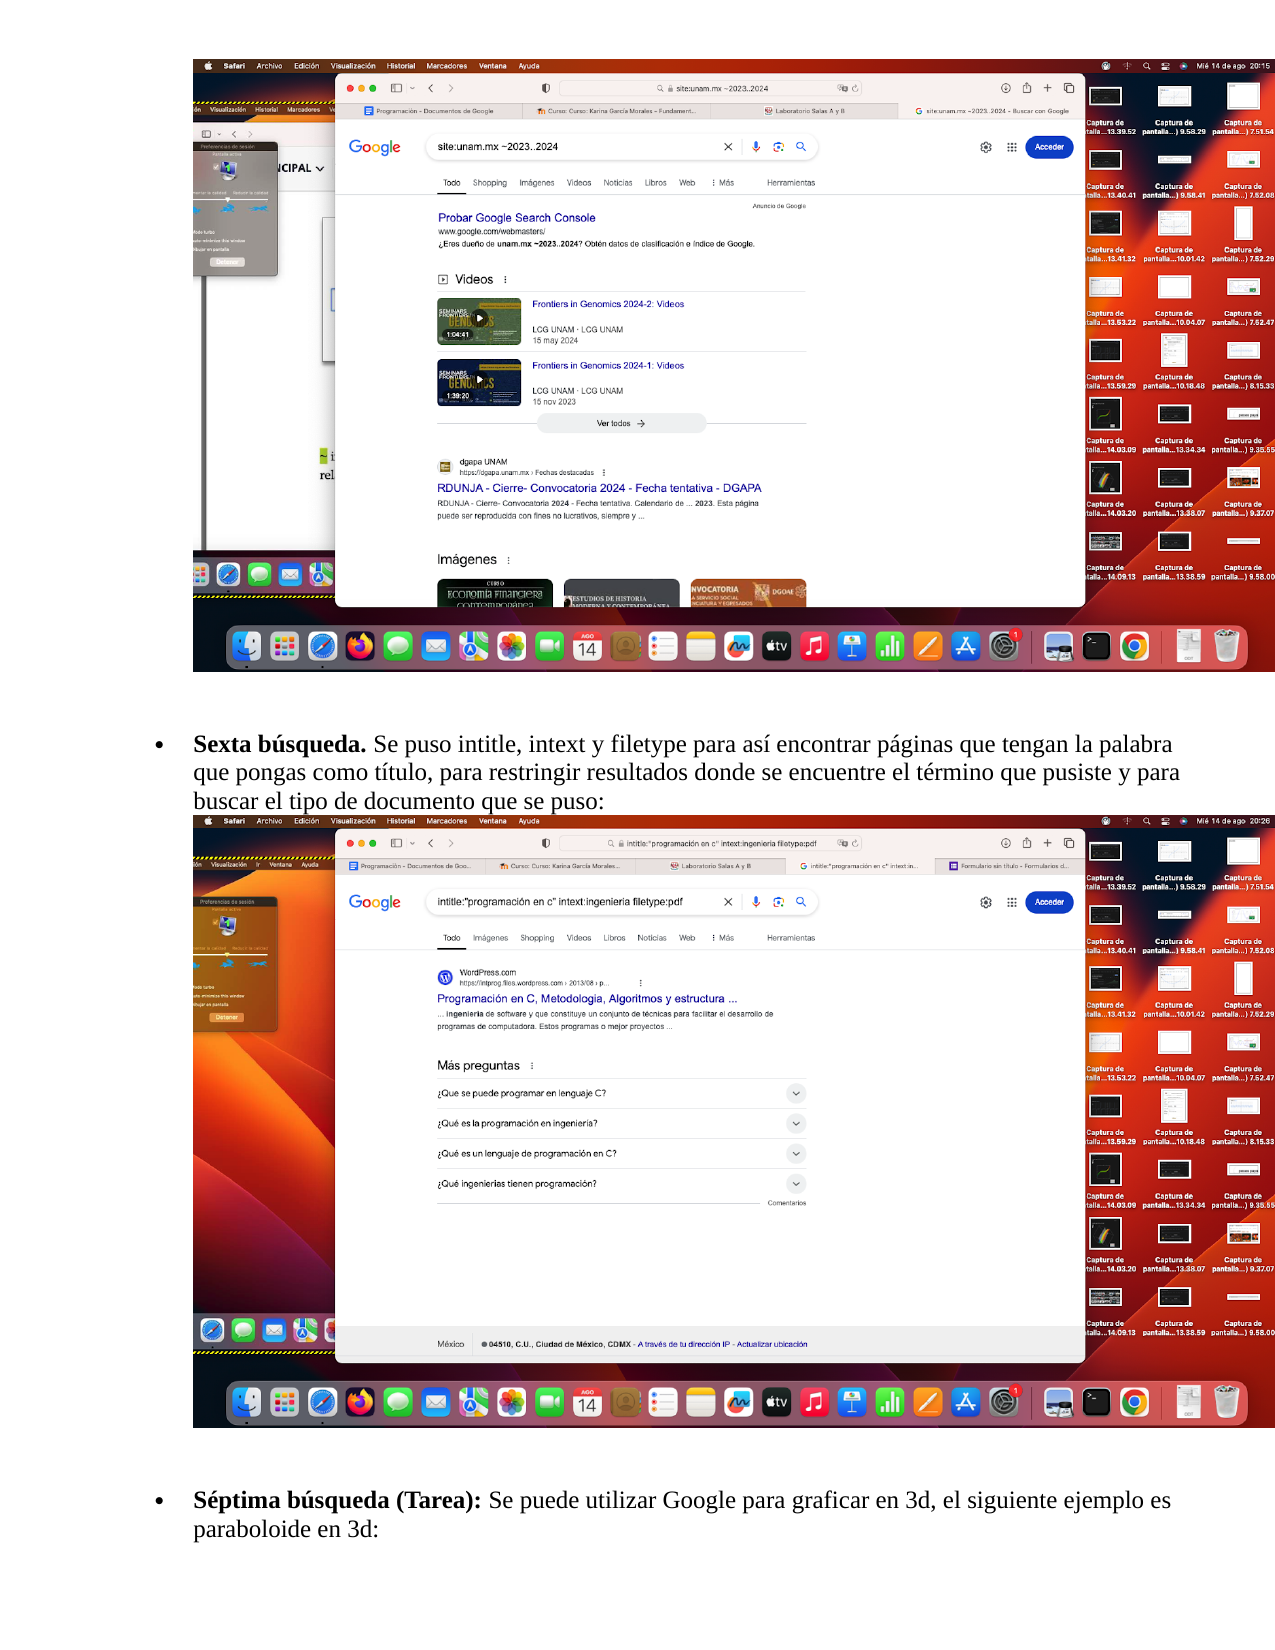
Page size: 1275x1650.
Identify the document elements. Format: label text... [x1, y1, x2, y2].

list [156, 59, 193, 671]
list Sexta búsqueda. Se puso intitle, intext y filetype para así encontrar páginas que tengan la palabra que pongas como título, para restringir resultados donde se encuentre el término que pusiste y para buscar el tipo de documento que se puso: [156, 729, 1205, 1427]
list Séptima búsqueda (Tarea): Se puede utilizar Google para graficar en 3d, el siguiente ejemplo es paraboloide en 3d: [156, 1485, 1205, 1542]
